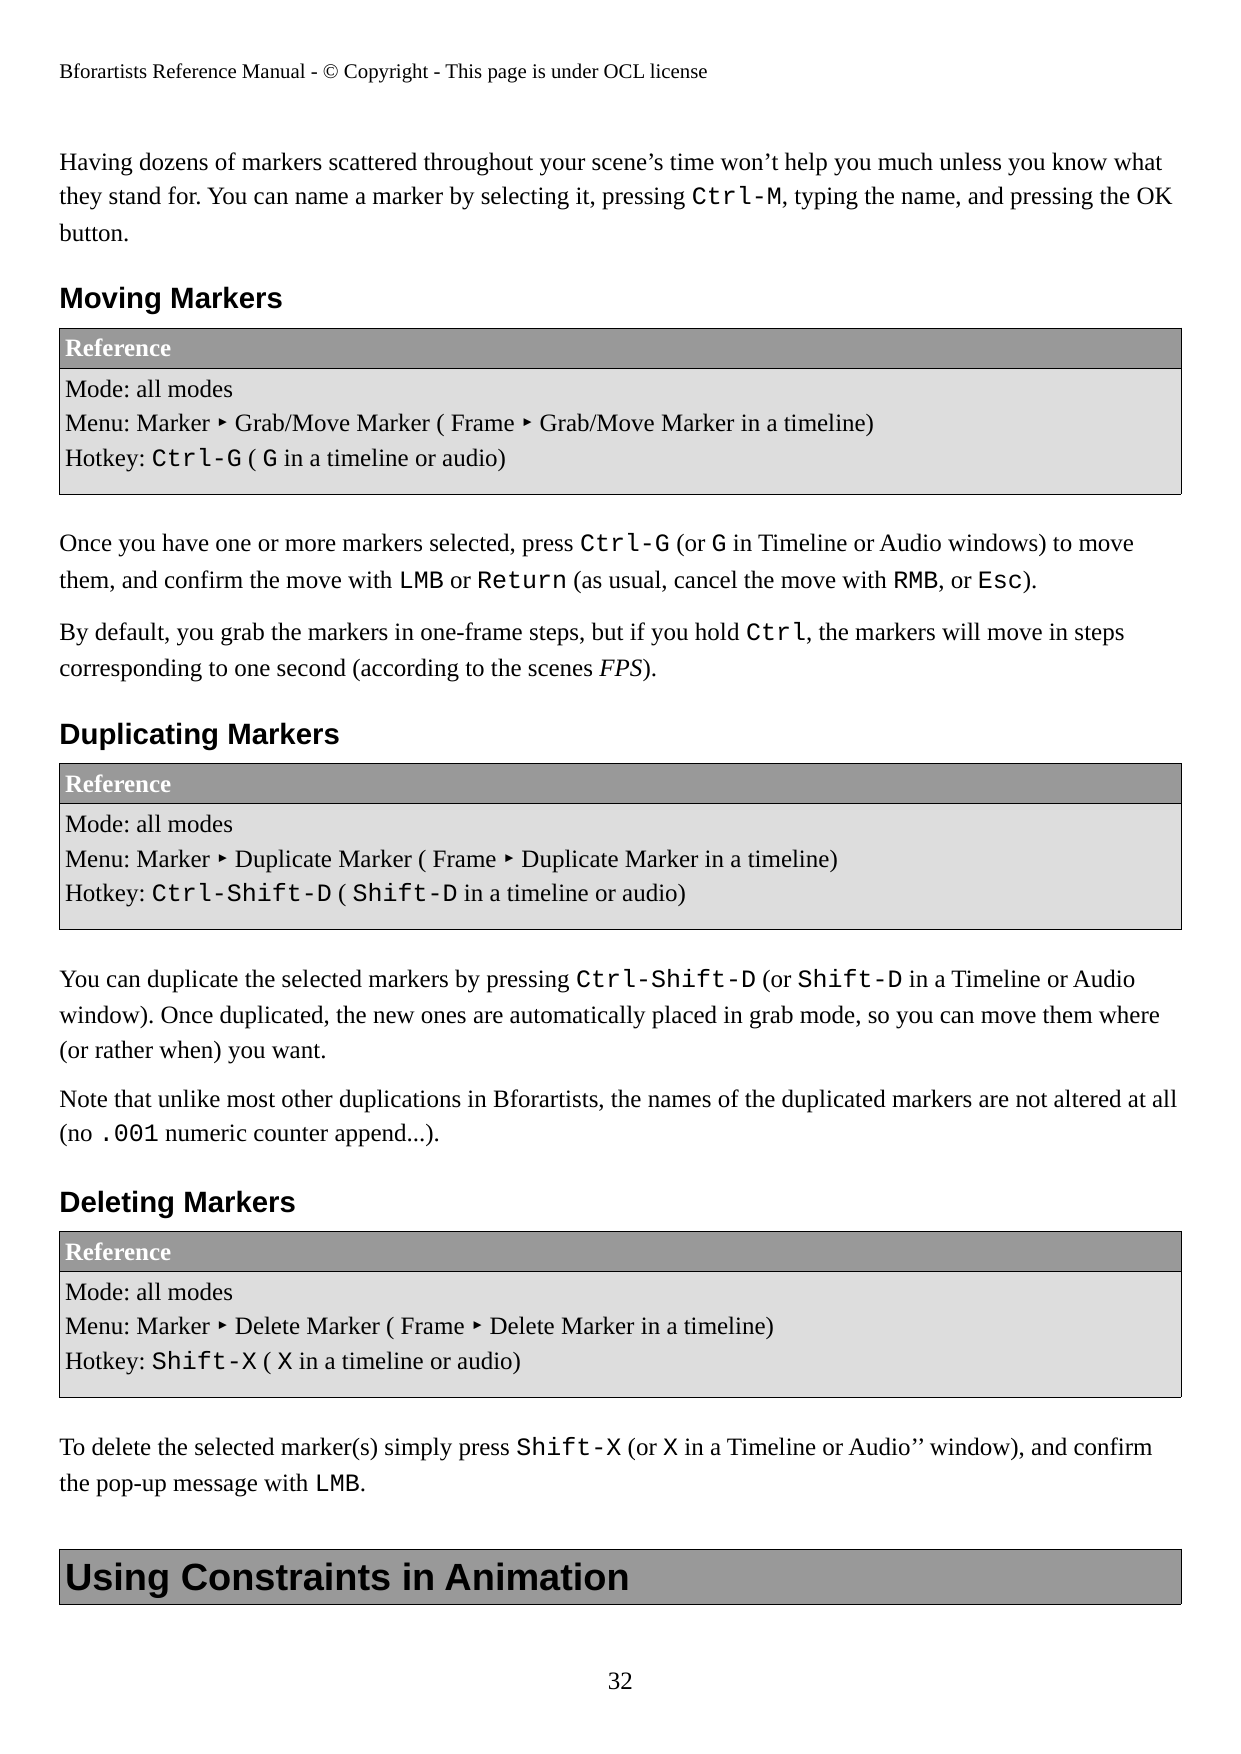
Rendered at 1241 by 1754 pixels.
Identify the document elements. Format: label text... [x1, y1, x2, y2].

subtitle Moving Markers [59, 281, 1181, 315]
text Note that unlike most other duplications in Bforartists, the names of the duplicated markers are not altered at all (no .001 numeric counter append...). [59, 1084, 1181, 1149]
text Having dozens of markers scattered throughout your scene’s time won’t help you much unless you know what they stand for. You can name a marker by selecting it, pressing Ctrl-M, typing the name, and pressing the OK button. [59, 147, 1181, 246]
text You can duplicate the selected markers by pressing Ctrl-Shift-D (or Shift-D in a Timeline or Audio window). Once duplicated, the new ones are automatically placed in grab mode, so you can move them where (or rather when) you want. [59, 964, 1181, 1064]
table_header Reference [60, 764, 1181, 803]
text Once you have one or more markers selected, press Ctrl-G (or G in Timeline or Audio windows) to move them, and confirm the move with LMB or Return (as usual, cancel the move with RMB, or Esc). [59, 528, 1181, 596]
table_header Reference [60, 1232, 1181, 1271]
subtitle Duplicating Markers [59, 717, 1181, 751]
subtitle Deleting Markers [59, 1184, 1181, 1218]
table_header Using Constraints in Animation [60, 1550, 1181, 1604]
text By default, you grab the markers in one-frame steps, but if you hold Ctrl, the markers will move in steps corresponding to one second (according to the scenes FPS). [59, 617, 1181, 682]
text To delete the selected marker(s) simply press Shift-X (or X in a Timeline or Audio’’ window), and confirm the pop-up message with LMB. [59, 1432, 1181, 1499]
table_cell Mode: all modes Menu: Marker ‣ Delete Marker ( Frame ‣ Delete Marker in a timeline) Hotkey: Shift-X ( X in a timeline or audio) [60, 1272, 1181, 1397]
table_header Reference [60, 329, 1181, 368]
table_cell Mode: all modes Menu: Marker ‣ Grab/Move Marker ( Frame ‣ Grab/Move Marker in a timeline) Hotkey: Ctrl-G ( G in a timeline or audio) [60, 369, 1181, 494]
table_cell Mode: all modes Menu: Marker ‣ Duplicate Marker ( Frame ‣ Duplicate Marker in a timeline) Hotkey: Ctrl-Shift-D ( Shift-D in a timeline or audio) [60, 804, 1181, 929]
